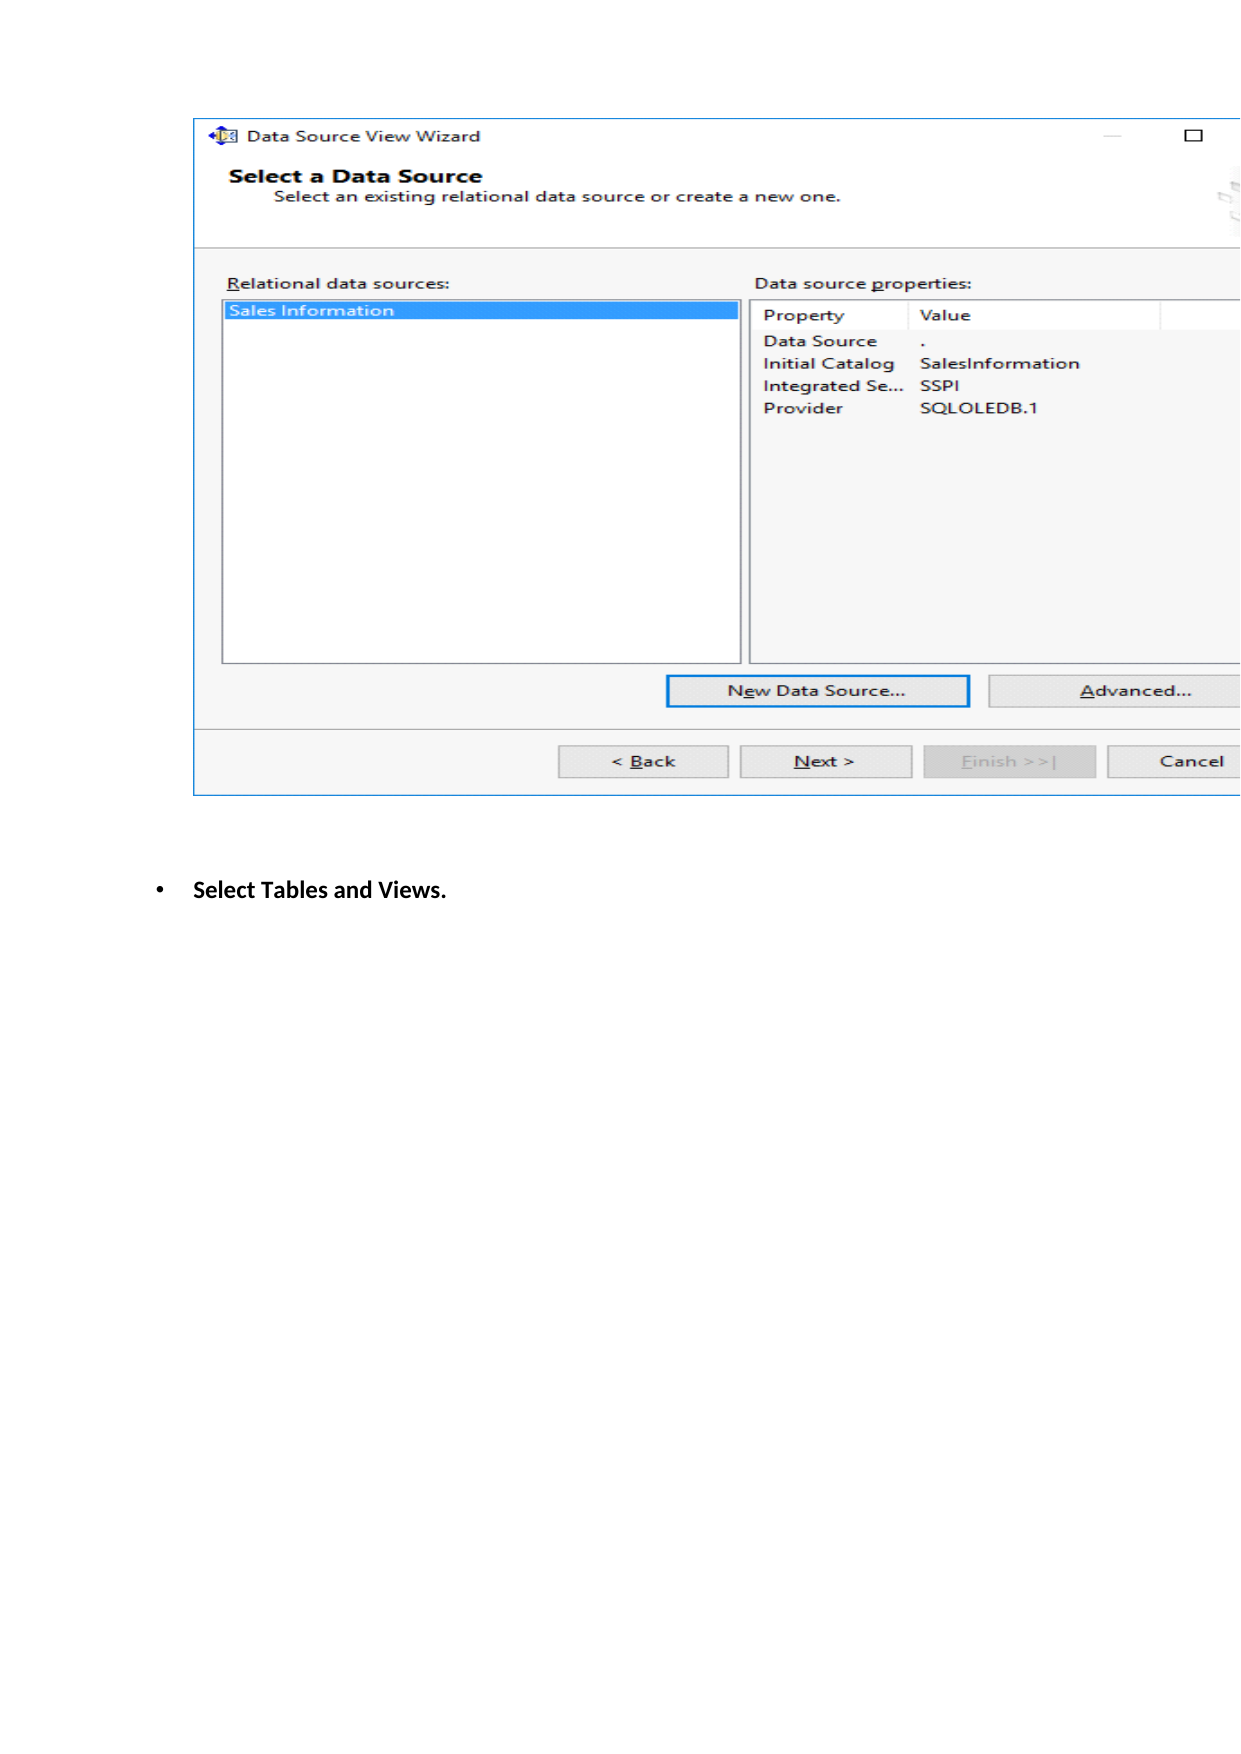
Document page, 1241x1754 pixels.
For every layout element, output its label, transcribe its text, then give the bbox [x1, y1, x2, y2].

list Select Tables and Views. [156, 874, 1122, 904]
